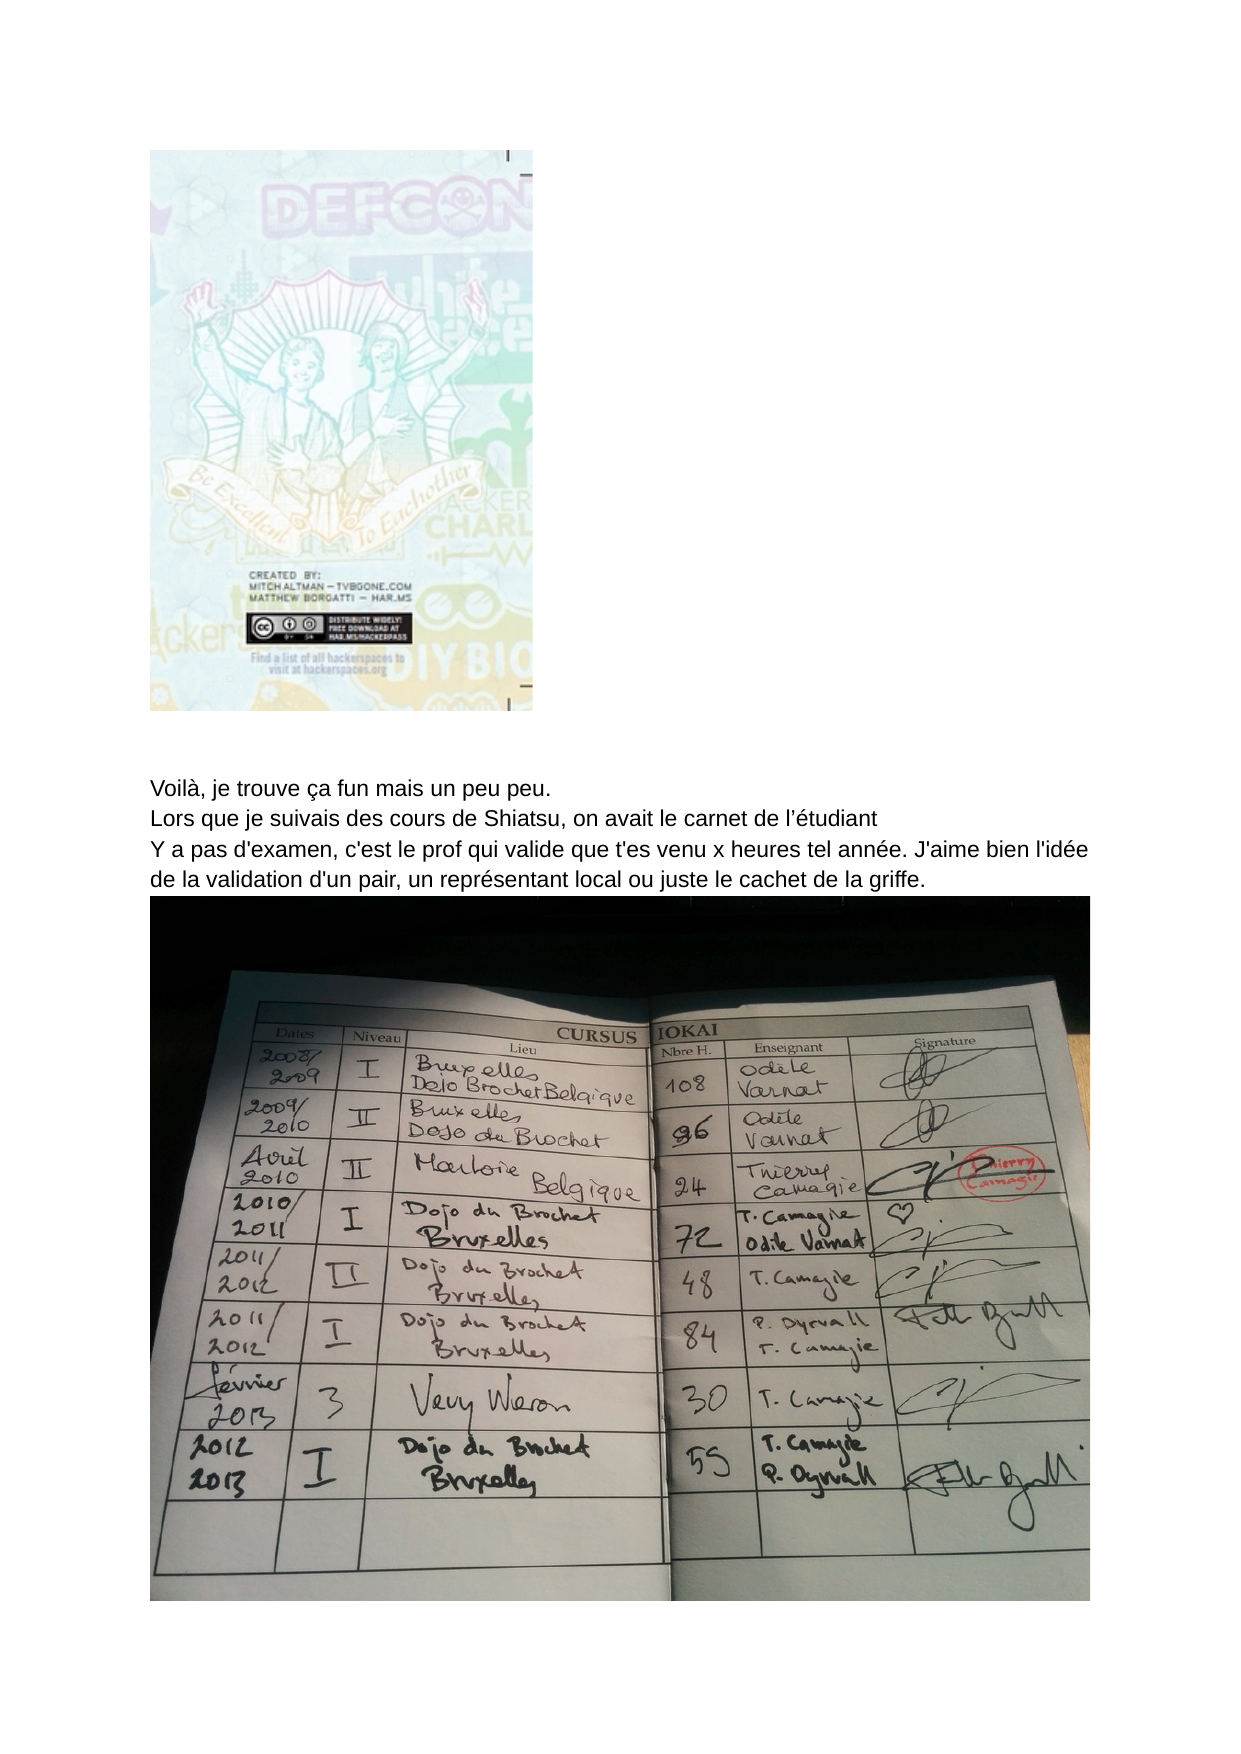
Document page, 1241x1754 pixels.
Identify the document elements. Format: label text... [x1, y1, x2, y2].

picture [150, 150, 533, 711]
text Y a pas d'examen, c'est le prof qui valide que t'es venu x heures tel année. J'aime bien l'idée de la validation d'un pair, un représentant local ou juste le cachet de la griffe. [150, 836, 1090, 892]
text Lors que je suivais des cours de Shiatsu, on avait le carnet de l’étudiant [150, 805, 1090, 832]
picture [150, 896, 1091, 1601]
text Voilà, je trouve ça fun mais un peu peu. [150, 775, 1090, 802]
